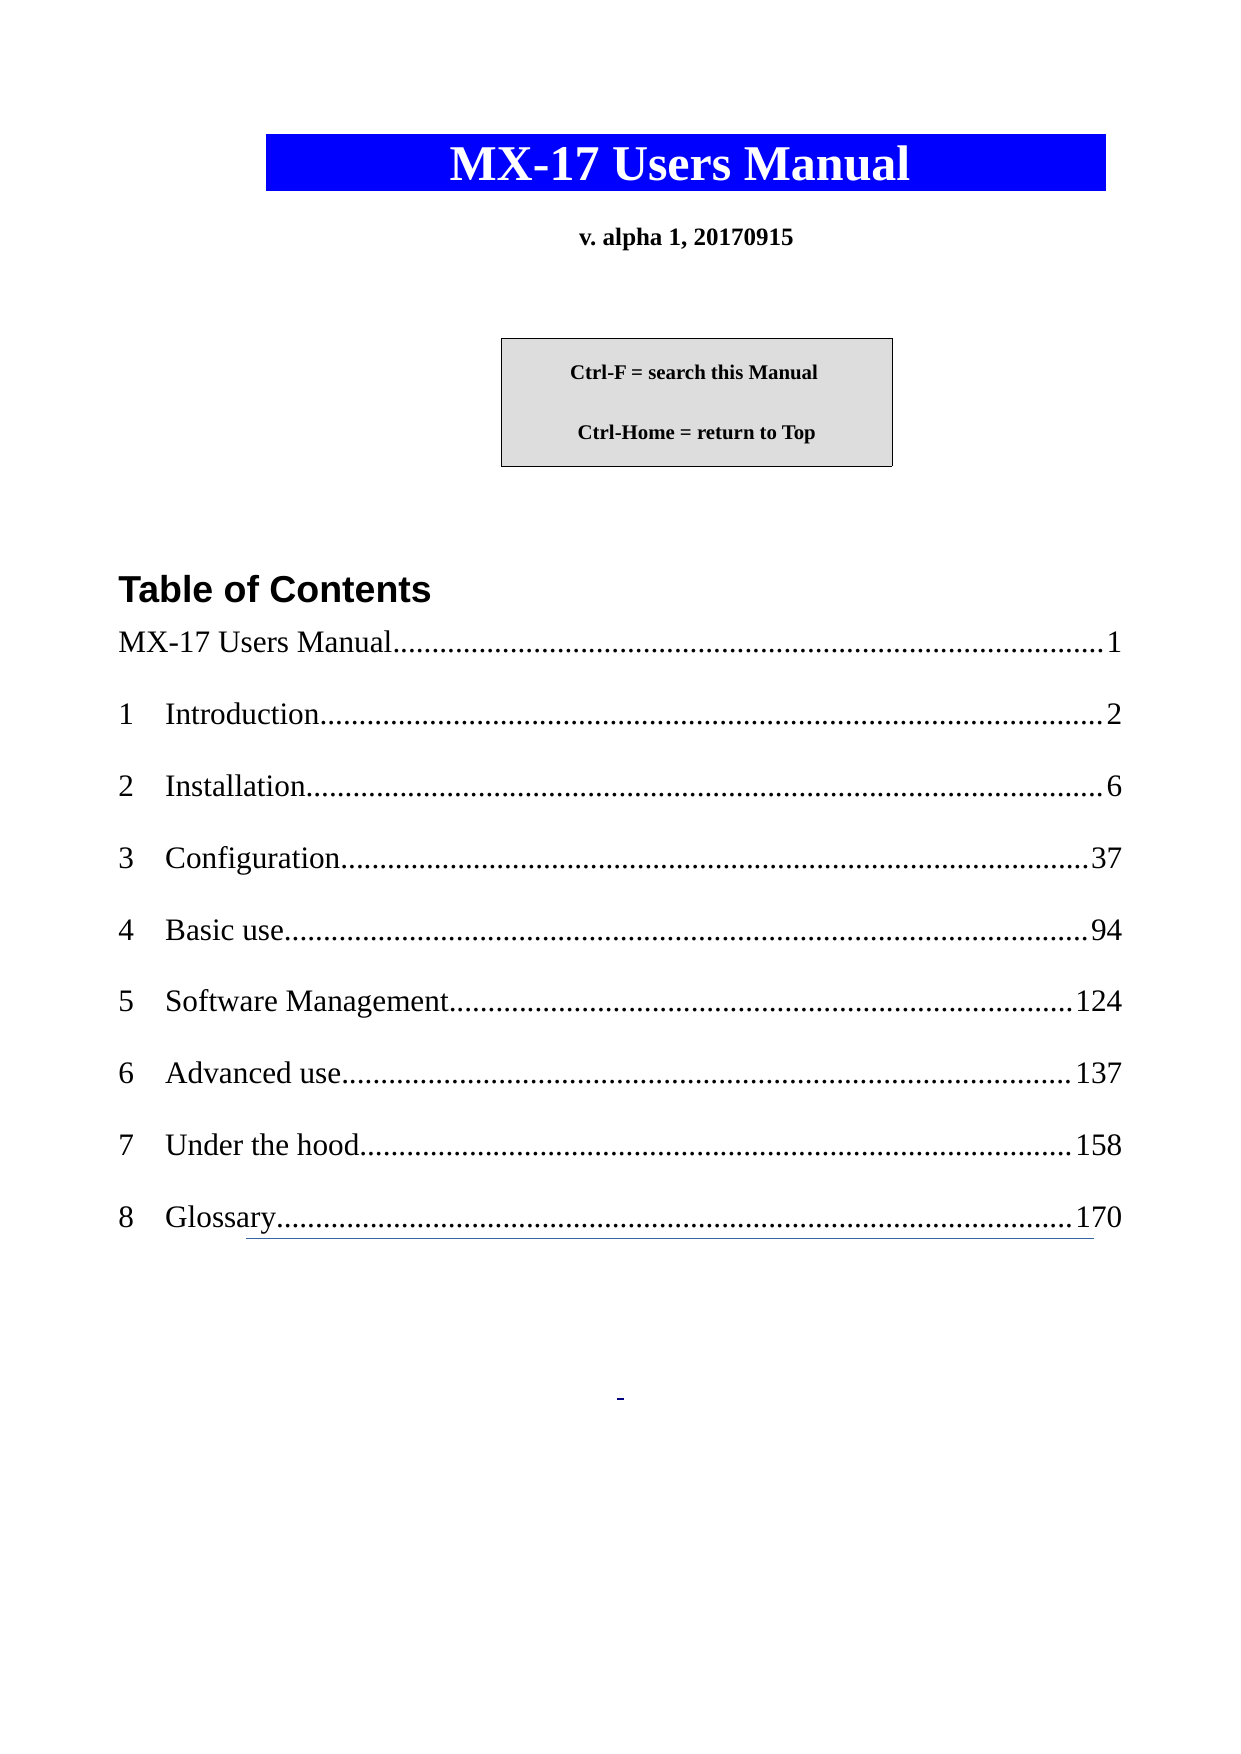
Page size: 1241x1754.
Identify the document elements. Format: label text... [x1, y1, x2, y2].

text 4 Basic use 94 [118, 911, 1122, 947]
text v. alpha 1, 20170915 [266, 222, 1106, 251]
table_header Ctrl-F = search this Manual Ctrl-Home = return to Top [502, 339, 892, 466]
text MX-17 Users Manual 1 [118, 623, 1122, 659]
text 5 Software Management 124 [118, 983, 1122, 1019]
title MX-17 Users Manual [923, 134, 1106, 191]
text 6 Advanced use 137 [118, 1054, 1122, 1091]
title MX-17 Users Manual [266, 134, 449, 191]
text 1 Introduction 2 [118, 695, 1122, 731]
text 7 Under the hood 158 [118, 1126, 1122, 1162]
text 2 Installation 6 [118, 767, 1122, 803]
text 3 Configuration 37 [118, 839, 1122, 875]
subtitle Table of Contents [118, 568, 1122, 611]
text 8 Glossary 170 [118, 1198, 1122, 1234]
